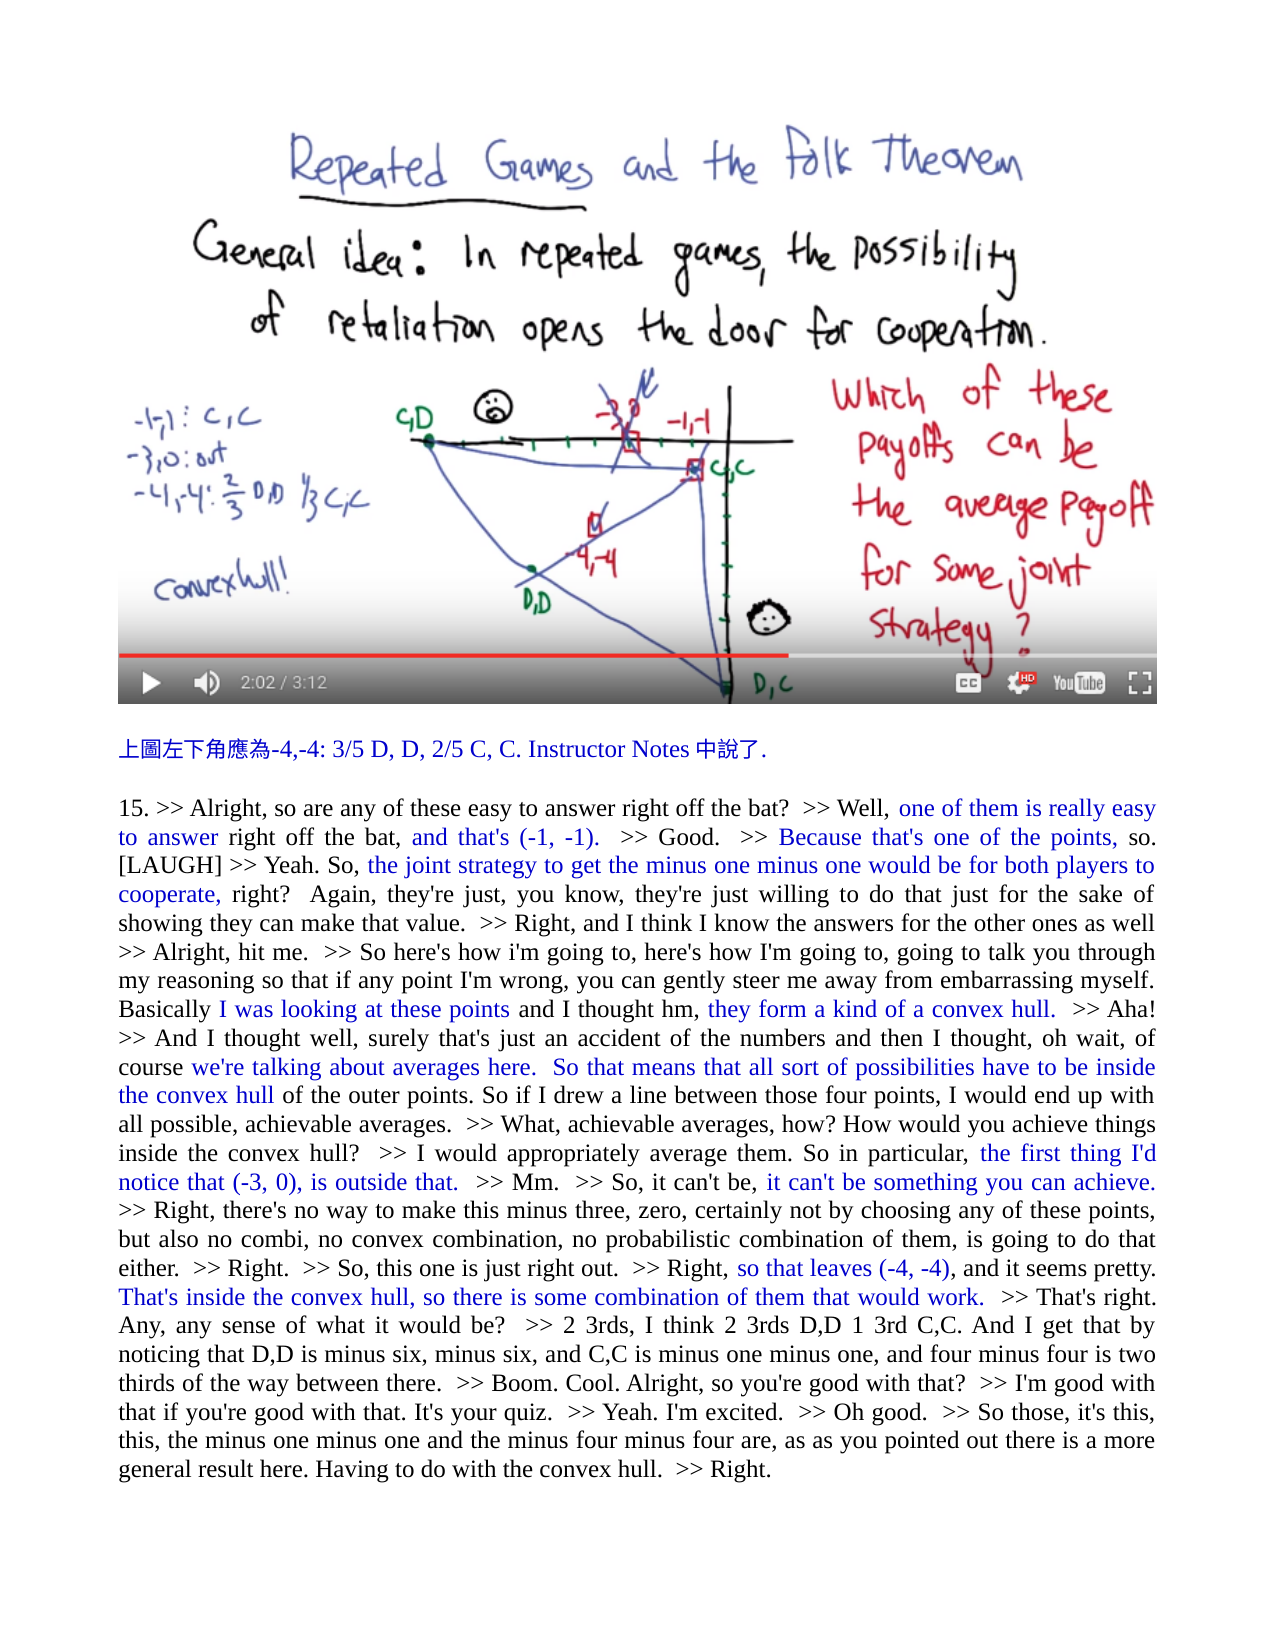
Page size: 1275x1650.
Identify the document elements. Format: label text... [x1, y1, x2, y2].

text 上圖左下角應為-4,-4: 3/5 D, D, 2/5 C, C. Instructor Notes中說了. [118, 732, 1157, 764]
picture [118, 118, 1157, 704]
text 15. >> Alright, so are any of these easy to answer right off the bat? >> Well, one of them is really easy to answer right off the bat, and that's (-1, -1). >> Good. >> Because that's one of the points, so. [LAUGH] >> Yeah. So, the joint strategy to get the minus one minus one would be for both players to cooperate, right? Again, they're just, you know, they're just willing to do that just for the sake of showing they can make that value. >> Right, and I think I know the answers for the other ones as well >> Alright, hit me. >> So here's how i'm going to, here's how I'm going to, going to talk you through my reasoning so that if any point I'm wrong, you can gently steer me away from embarrassing myself. Basically I was looking at these points and I thought hm, they form a kind of a convex hull. >> Aha! >> And I thought well, surely that's just an accident of the numbers and then I thought, oh wait, of course we're talking about averages here. So that means that all sort of possibilities have to be inside the convex hull of the outer points. So if I drew a line between those four points, I would end up with all possible, achievable averages. >> What, achievable averages, how? How would you achieve things inside the convex hull? >> I would appropriately average them. So in particular, the first thing I'd notice that (-3, 0), is outside that. >> Mm. >> So, it can't be, it can't be something you can achieve. >> Right, there's no way to make this minus three, zero, certainly not by choosing any of these points, but also no combi, no convex combination, no probabilistic combination of them, is going to do that either. >> Right. >> So, this one is just right out. >> Right, so that leaves (-4, -4), and it seems pretty. That's inside the convex hull, so there is some combination of them that would work. >> That's right. Any, any sense of what it would be? >> 2 3rds, I think 2 3rds D,D 1 3rd C,C. And I get that by noticing that D,D is minus six, minus six, and C,C is minus one minus one, and four minus four is two thirds of the way between there. >> Boom. Cool. Alright, so you're good with that? >> I'm good with that if you're good with that. It's your quiz. >> Yeah. I'm excited. >> Oh good. >> So those, it's this, this, the minus one minus one and the minus four minus four are, as as you pointed out there is a more general result here. Having to do with the convex hull. >> Right. [118, 793, 1157, 1483]
